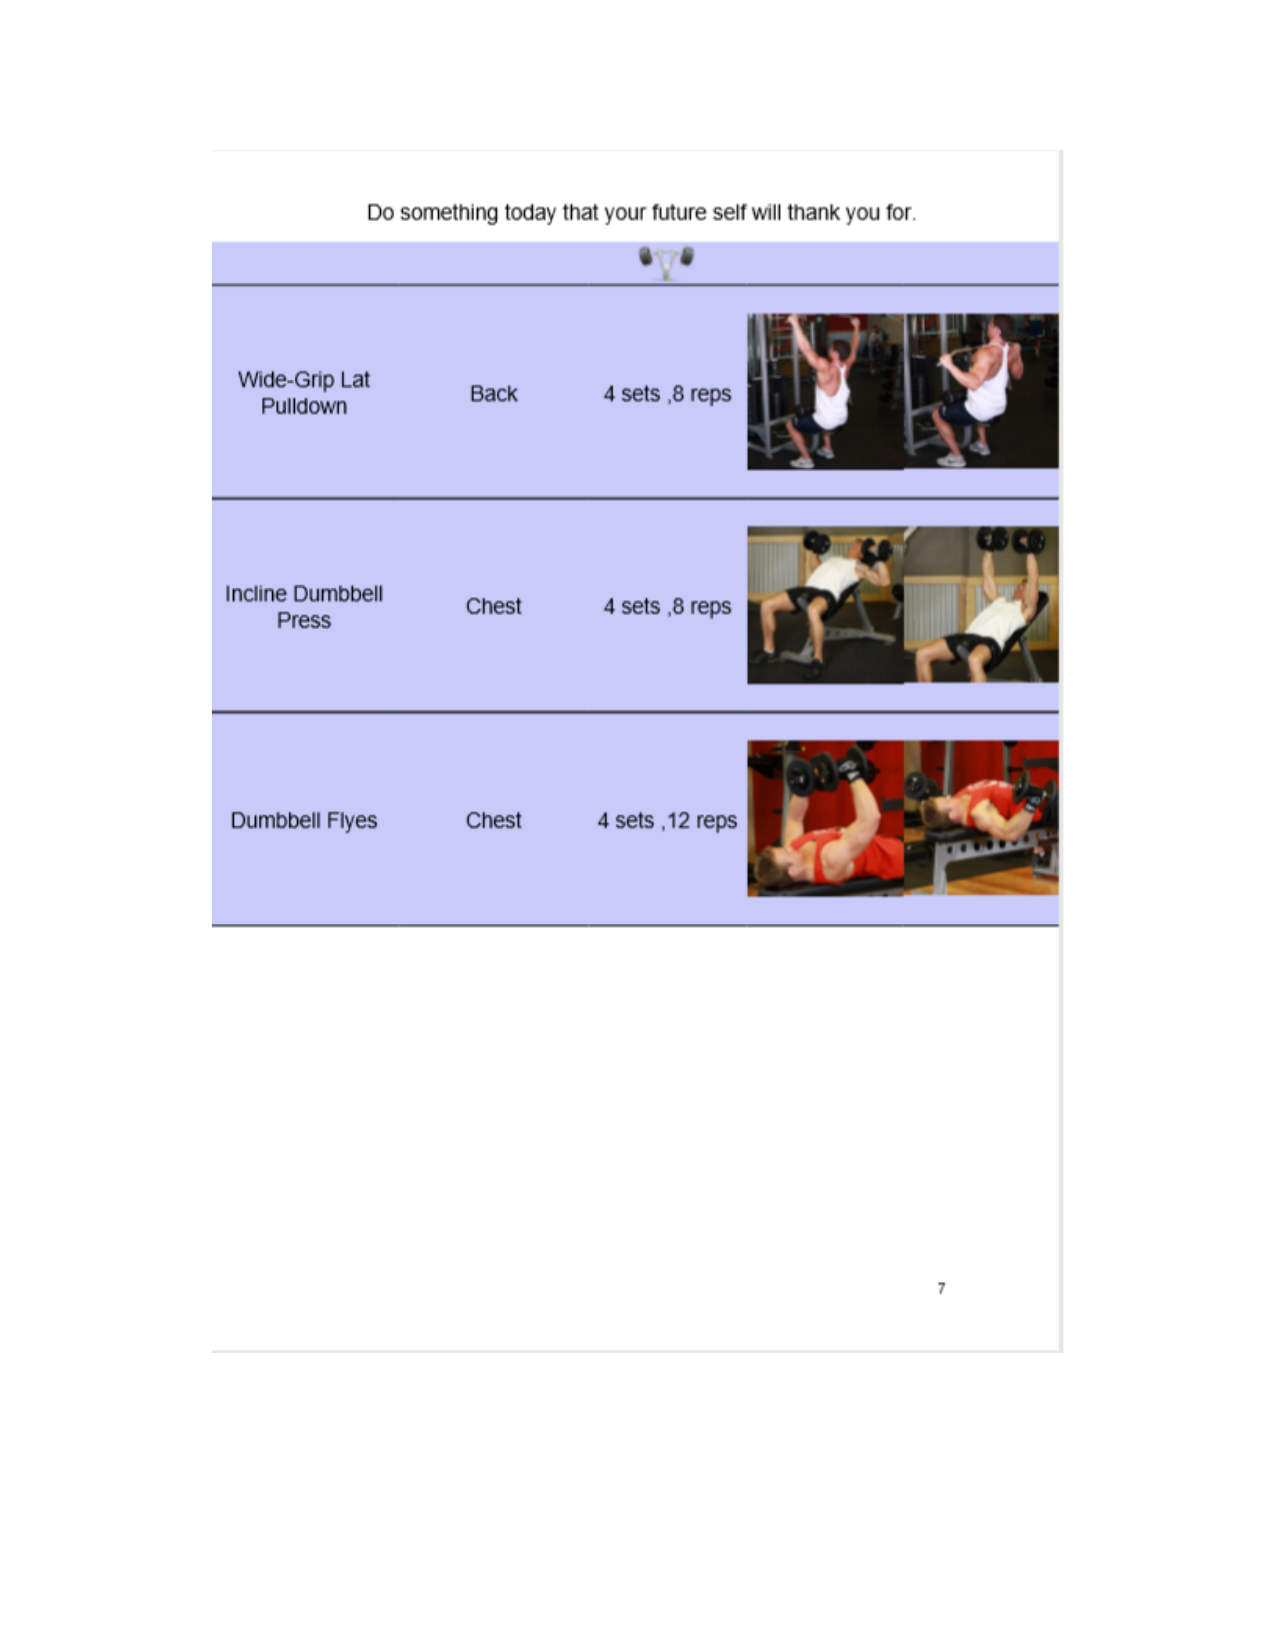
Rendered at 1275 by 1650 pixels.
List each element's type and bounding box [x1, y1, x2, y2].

picture [211, 150, 1064, 1353]
